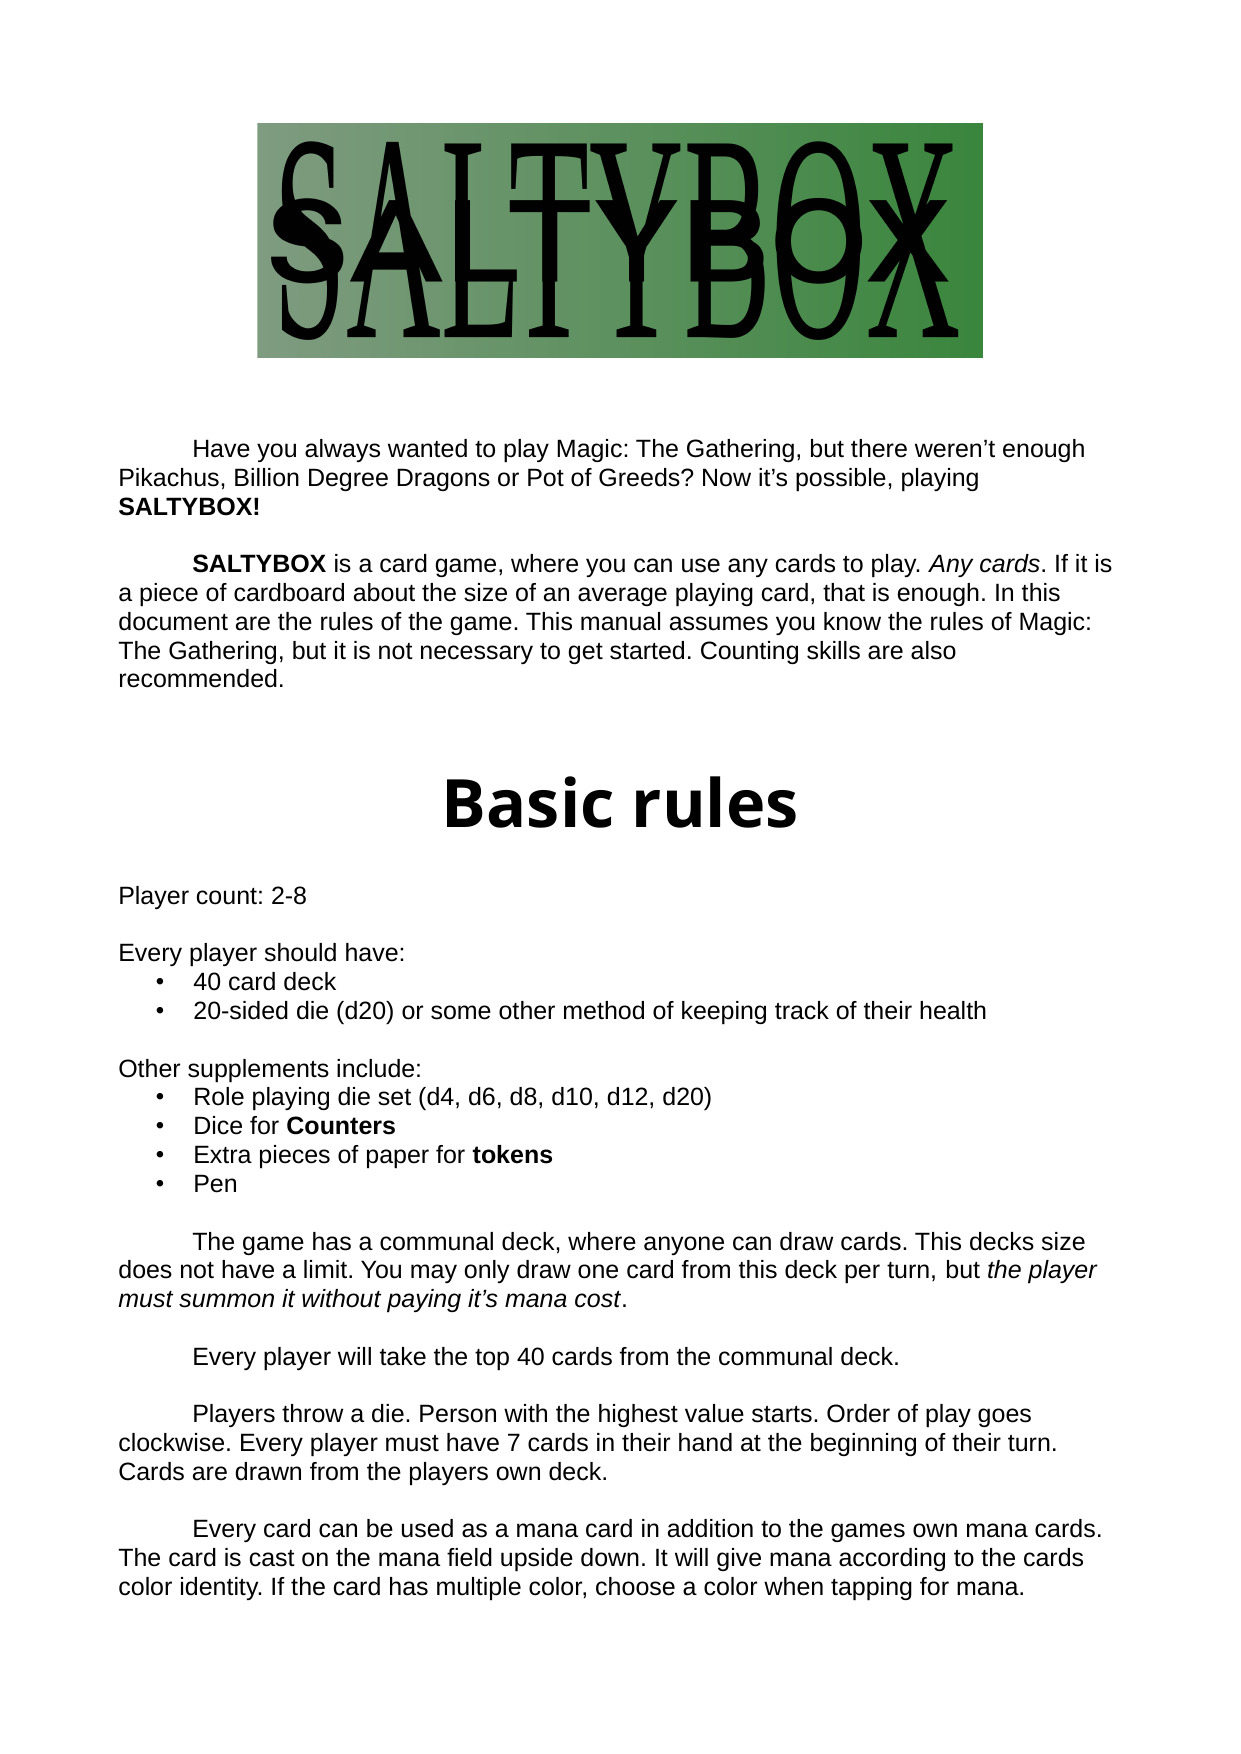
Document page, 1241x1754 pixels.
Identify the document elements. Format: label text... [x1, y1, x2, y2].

text Every player should have: [118, 938, 1122, 967]
list Dice for Counters [156, 1111, 1122, 1140]
text Every player will take the top 40 cards from the communal deck. [118, 1341, 1122, 1370]
list Extra pieces of paper for tokens [156, 1140, 1122, 1169]
text Other supplements include: [118, 1053, 1122, 1082]
text Basic rules [118, 756, 1122, 847]
picture [257, 123, 983, 358]
list 20-sided die (d20) or some other method of keeping track of their health [156, 996, 1122, 1025]
text Player count: 2-8 [118, 881, 1122, 909]
list Pen [156, 1169, 1122, 1198]
text SALTYBOX is a card game, where you can use any cards to play. Any cards. If it is a piece of cardboard about the size of an average playing card, that is enough. In this document are the rules of the game. This manual assumes you know the rules of Magic: The Gathering, but it is not necessary to get started. Counting skills are also recommended. [118, 549, 1122, 693]
list Role playing die set (d4, d6, d8, d10, d12, d20) [156, 1082, 1122, 1111]
text Every card can be used as a mana card in addition to the games own mana cards. The card is cast on the mana field upside down. It will give mana according to the cards color identity. If the card has multiple color, choose a color when tapping for mana. [118, 1514, 1122, 1600]
text The game has a communal deck, where anyone can draw cards. This decks size does not have a limit. You may only draw one card from this deck per turn, but the player must summon it without paying it’s mana cost. [118, 1226, 1122, 1313]
text Players throw a die. Person with the highest value starts. Order of play goes clockwise. Every player must have 7 cards in their hand at the beginning of their turn. Cards are drawn from the players own deck. [118, 1399, 1122, 1485]
text Have you always wanted to play Magic: The Gathering, but there weren’t enough Pikachus, Billion Degree Dragons or Pot of Greeds? Now it’s possible, playing SALTYBOX! [118, 434, 1122, 521]
list 40 card deck [156, 967, 1122, 996]
